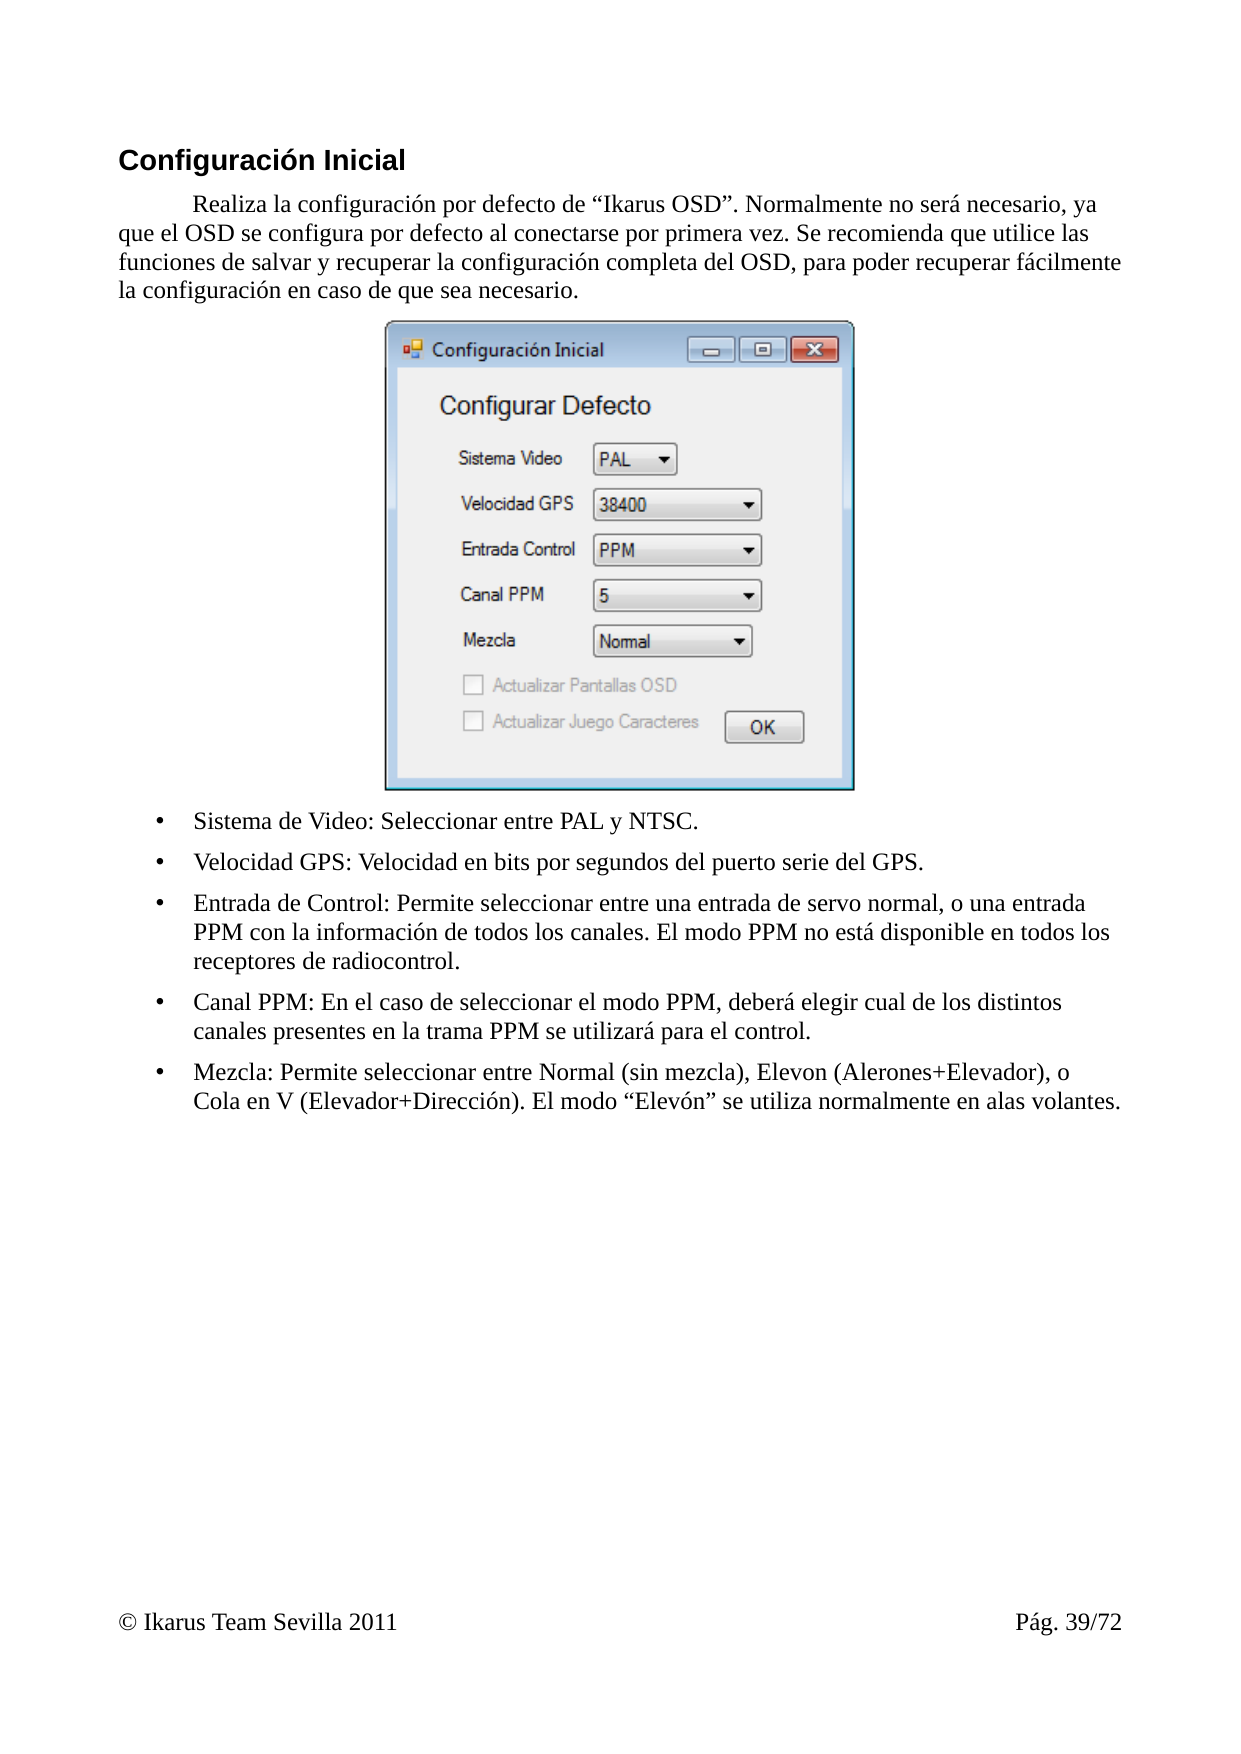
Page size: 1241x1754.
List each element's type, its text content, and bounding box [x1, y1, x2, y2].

picture [382, 316, 858, 794]
list Canal PPM: En el caso de seleccionar el modo PPM, deberá elegir cual de los distintos canales presentes en la trama PPM se utilizará para el control. [156, 987, 1122, 1044]
list Mezcla: Permite seleccionar entre Normal (sin mezcla), Elevon (Alerones+Elevador), o Cola en V (Elevador+Dirección). El modo “Elevón” se utiliza normalmente en alas volantes. [156, 1057, 1122, 1114]
list Sistema de Video: Seleccionar entre PAL y NTSC. [156, 806, 1122, 834]
subtitle Configuración Inicial [118, 143, 1122, 177]
list Entrada de Control: Permite seleccionar entre una entrada de servo normal, o una entrada PPM con la información de todos los canales. El modo PPM no está disponible en todos los receptores de radiocontrol. [156, 888, 1122, 974]
list Velocidad GPS: Velocidad en bits por segundos del puerto serie del GPS. [156, 847, 1122, 876]
text Realiza la configuración por defecto de “Ikarus OSD”. Normalmente no será necesario, ya que el OSD se configura por defecto al conectarse por primera vez. Se recomienda que utilice las funciones de salvar y recuperar la configuración completa del OSD, para poder recuperar fácilmente la configuración en caso de que sea necesario. [118, 189, 1122, 304]
